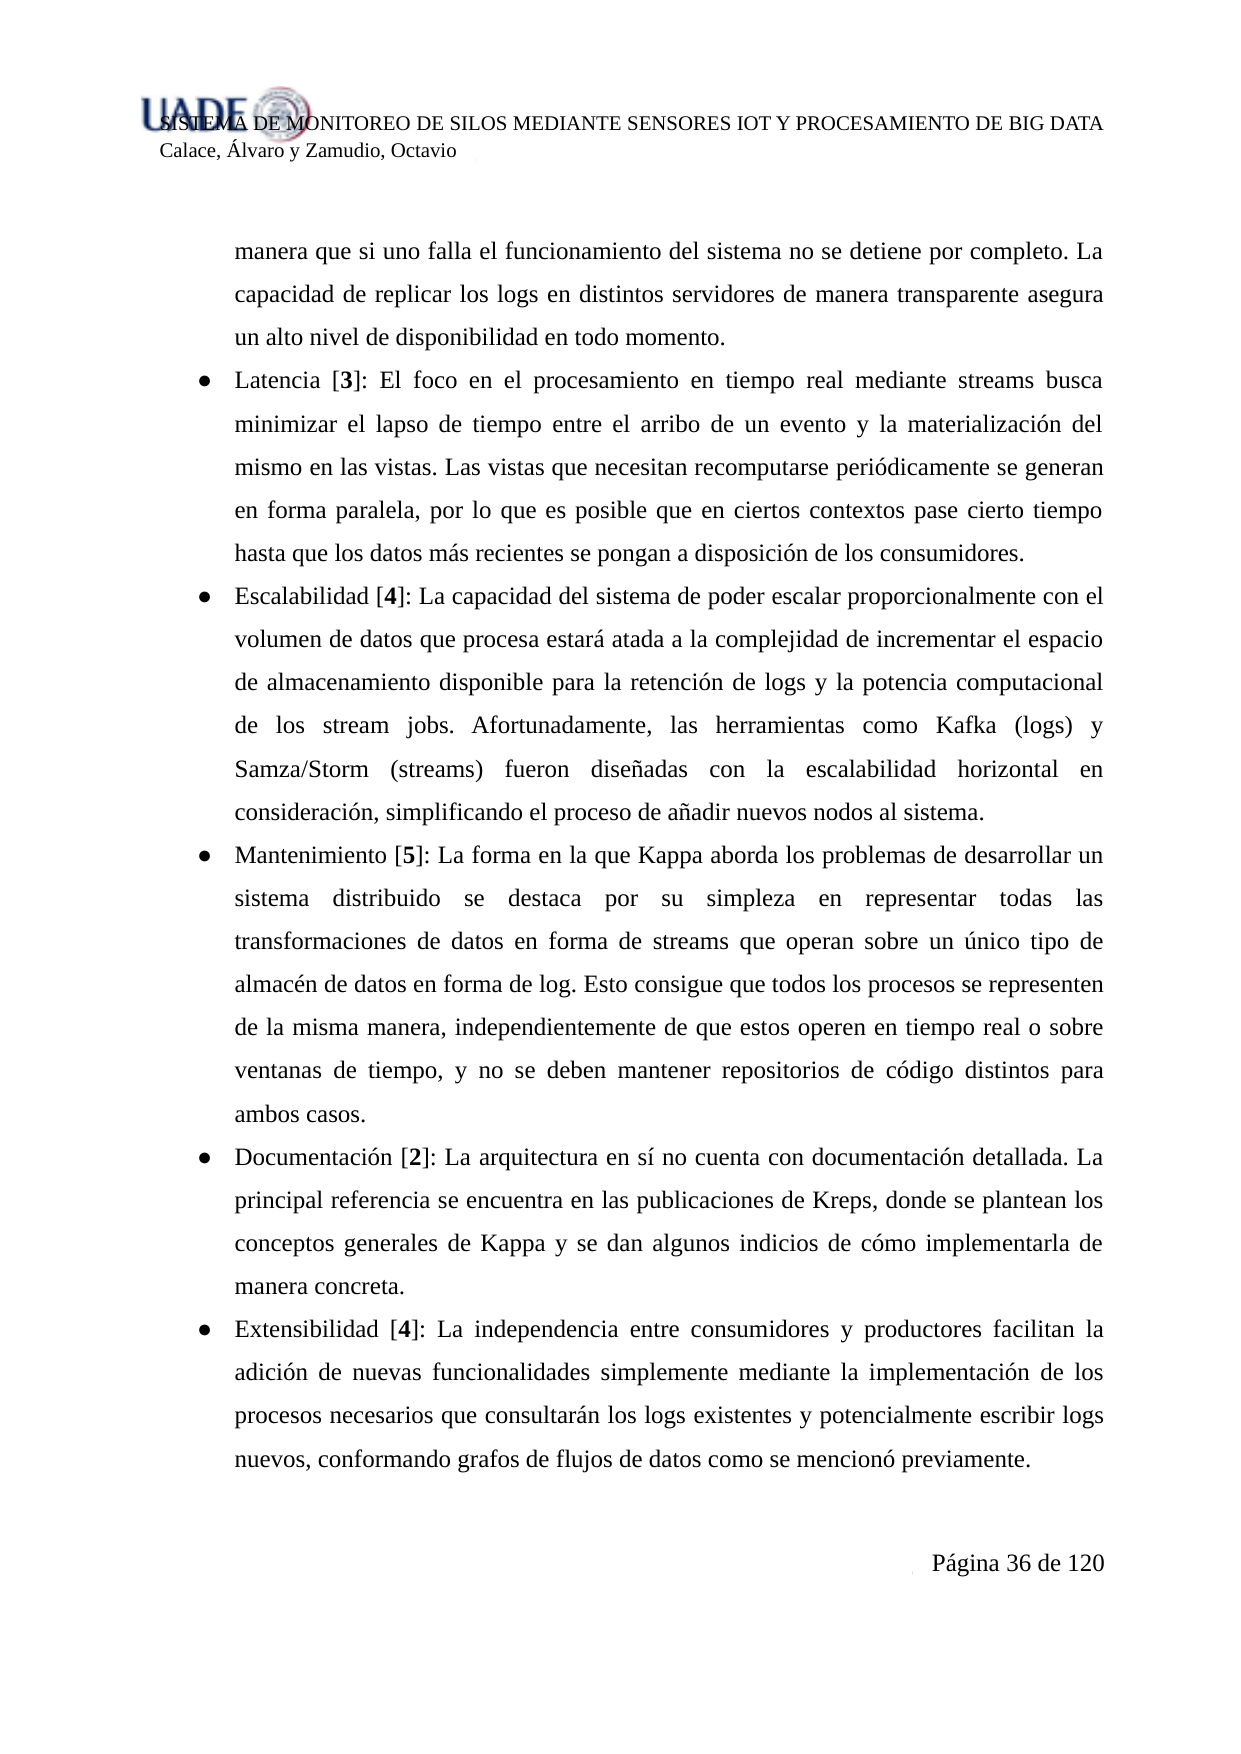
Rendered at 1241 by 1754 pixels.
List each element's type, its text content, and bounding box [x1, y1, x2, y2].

list Mantenimiento [5]: La forma en la que Kappa aborda los problemas de desarrollar un sistema distribuido se destaca por su simpleza en representar todas las transformaciones de datos en forma de streams que operan sobre un único tipo de almacén de datos en forma de log. Esto consigue que todos los procesos se representen de la misma manera, independientemente de que estos operen en tiempo real o sobre ventanas de tiempo, y no se deben mantener repositorios de código distintos para ambos casos. [197, 840, 1104, 1127]
list manera que si uno falla el funcionamiento del sistema no se detiene por completo. La capacidad de replicar los logs en distintos servidores de manera transparente asegura un alto nivel de disponibilidad en todo momento. [197, 236, 1104, 351]
list Extensibilidad [4]: La independencia entre consumidores y productores facilitan la adición de nuevas funcionalidades simplemente mediante la implementación de los procesos necesarios que consultarán los logs existentes y potencialmente escribir logs nuevos, conformando grafos de flujos de datos como se mencionó previamente. [197, 1314, 1104, 1472]
list Escalabilidad [4]: La capacidad del sistema de poder escalar proporcionalmente con el volumen de datos que procesa estará atada a la complejidad de incrementar el espacio de almacenamiento disponible para la retención de logs y la potencia computacional de los stream jobs. Afortunadamente, las herramientas como Kafka (logs) y Samza/Storm (streams) fueron diseñadas con la escalabilidad horizontal en consideración, simplificando el proceso de añadir nuevos nodos al sistema. [197, 581, 1104, 826]
list Documentación [2]: La arquitectura en sí no cuenta con documentación detallada. La principal referencia se encuentra en las publicaciones de Kreps, donde se plantean los conceptos generales de Kappa y se dan algunos indicios de cómo implementarla de manera concreta. [197, 1142, 1104, 1300]
picture [140, 86, 314, 146]
list Latencia [3]: El foco en el procesamiento en tiempo real mediante streams busca minimizar el lapso de tiempo entre el arribo de un evento y la materialización del mismo en las vistas. Las vistas que necesitan recomputarse periódicamente se generan en forma paralela, por lo que es posible que en ciertos contextos pase cierto tiempo hasta que los datos más recientes se pongan a disposición de los consumidores. [197, 366, 1104, 567]
